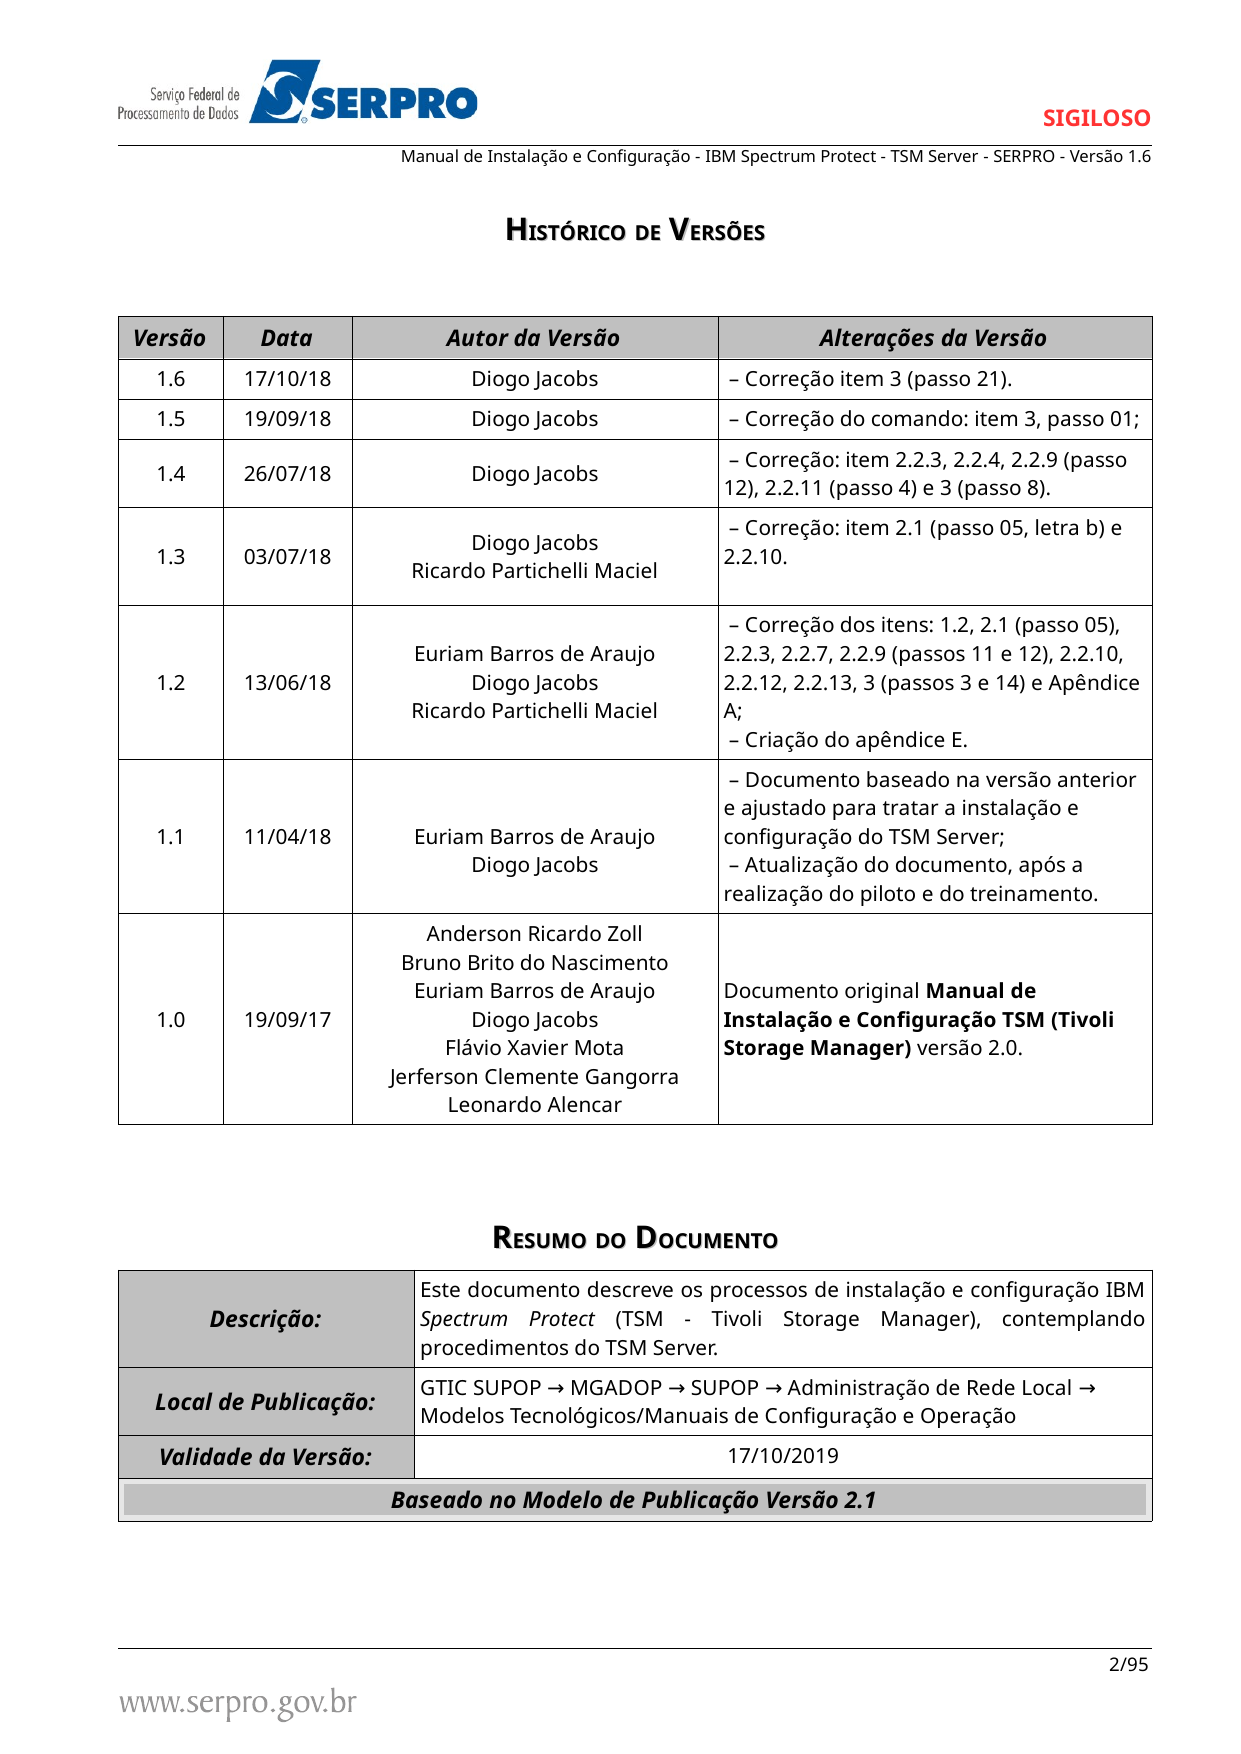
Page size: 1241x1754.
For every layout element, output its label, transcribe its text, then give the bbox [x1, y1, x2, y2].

table_cell Euriam Barros de Araujo Diogo Jacobs Ricardo Partichelli Maciel [353, 606, 718, 759]
table_cell 1.3 [119, 508, 223, 604]
table_cell 1.4 [119, 440, 223, 507]
table_cell Validade da Versão: [119, 1436, 414, 1478]
title Histórico de Versões [118, 207, 1152, 249]
table_cell Diogo Jacobs [353, 360, 718, 398]
table_cell 17/10/2019 [415, 1436, 1152, 1478]
table_cell 11/04/18 [224, 760, 352, 913]
table_header Descrição: [119, 1271, 414, 1367]
table_cell 26/07/18 [224, 440, 352, 507]
table_cell 03/07/18 [224, 508, 352, 604]
table_cell 19/09/18 [224, 400, 352, 439]
table_cell Diogo Jacobs Ricardo Partichelli Maciel [353, 508, 718, 604]
table_header Este documento descreve os processos de instalação e configuração IBM Spectrum Protect (TSM - Tivoli Storage Manager), contemplando procedimentos do TSM Server. [415, 1271, 1152, 1367]
title Resumo do Documento [118, 1214, 1152, 1257]
table_cell Baseado no Modelo de Publicação Versão 2.1 [119, 1479, 1152, 1521]
table_cell 1.1 [119, 760, 223, 913]
table_cell Diogo Jacobs [353, 400, 718, 439]
table_cell Diogo Jacobs [353, 440, 718, 507]
table_header Alterações da Versão [719, 317, 1152, 358]
table_cell – Correção do comando: item 3, passo 01; [719, 400, 1152, 439]
table_header Data [224, 317, 352, 358]
picture [118, 59, 478, 124]
table_cell – Correção dos itens: 1.2, 2.1 (passo 05), 2.2.3, 2.2.7, 2.2.9 (passos 11 e 12), 2.2.10, 2.2.12, 2.2.13, 3 (passos 3 e 14) e Apêndice A; – Criação do apêndice E. [719, 606, 1152, 759]
table_cell – Correção: item 2.2.3, 2.2.4, 2.2.9 (passo 12), 2.2.11 (passo 4) e 3 (passo 8). [719, 440, 1152, 507]
table_cell Local de Publicação: [119, 1368, 414, 1435]
table_cell Anderson Ricardo Zoll Bruno Brito do Nascimento Euriam Barros de Araujo Diogo Jacobs Flávio Xavier Mota Jerferson Clemente Gangorra Leonardo Alencar [353, 914, 718, 1124]
table_cell 1.5 [119, 400, 223, 439]
table_cell 13/06/18 [224, 606, 352, 759]
table_cell 19/09/17 [224, 914, 352, 1124]
table_cell Euriam Barros de Araujo Diogo Jacobs [353, 760, 718, 913]
table_cell – Correção: item 2.1 (passo 05, letra b) e 2.2.10. [719, 508, 1152, 604]
table_cell – Documento baseado na versão anterior e ajustado para tratar a instalação e configuração do TSM Server; – Atualização do documento, após a realização do piloto e do treinamento. [719, 760, 1152, 913]
table_cell 1.0 [119, 914, 223, 1124]
table_cell – Correção item 3 (passo 21). [719, 360, 1152, 398]
table_cell Documento original Manual de Instalação e Configuração TSM (Tivoli Storage Manager) versão 2.0. [719, 914, 1152, 1124]
table_header Versão [119, 317, 223, 358]
table_cell 1.6 [119, 360, 223, 398]
table_header Autor da Versão [353, 317, 718, 358]
table_cell 1.2 [119, 606, 223, 759]
table_cell GTIC SUPOP → MGADOP → SUPOP → Administração de Rede Local → Modelos Tecnológicos/Manuais de Configuração e Operação [415, 1368, 1152, 1435]
table_cell 17/10/18 [224, 360, 352, 398]
